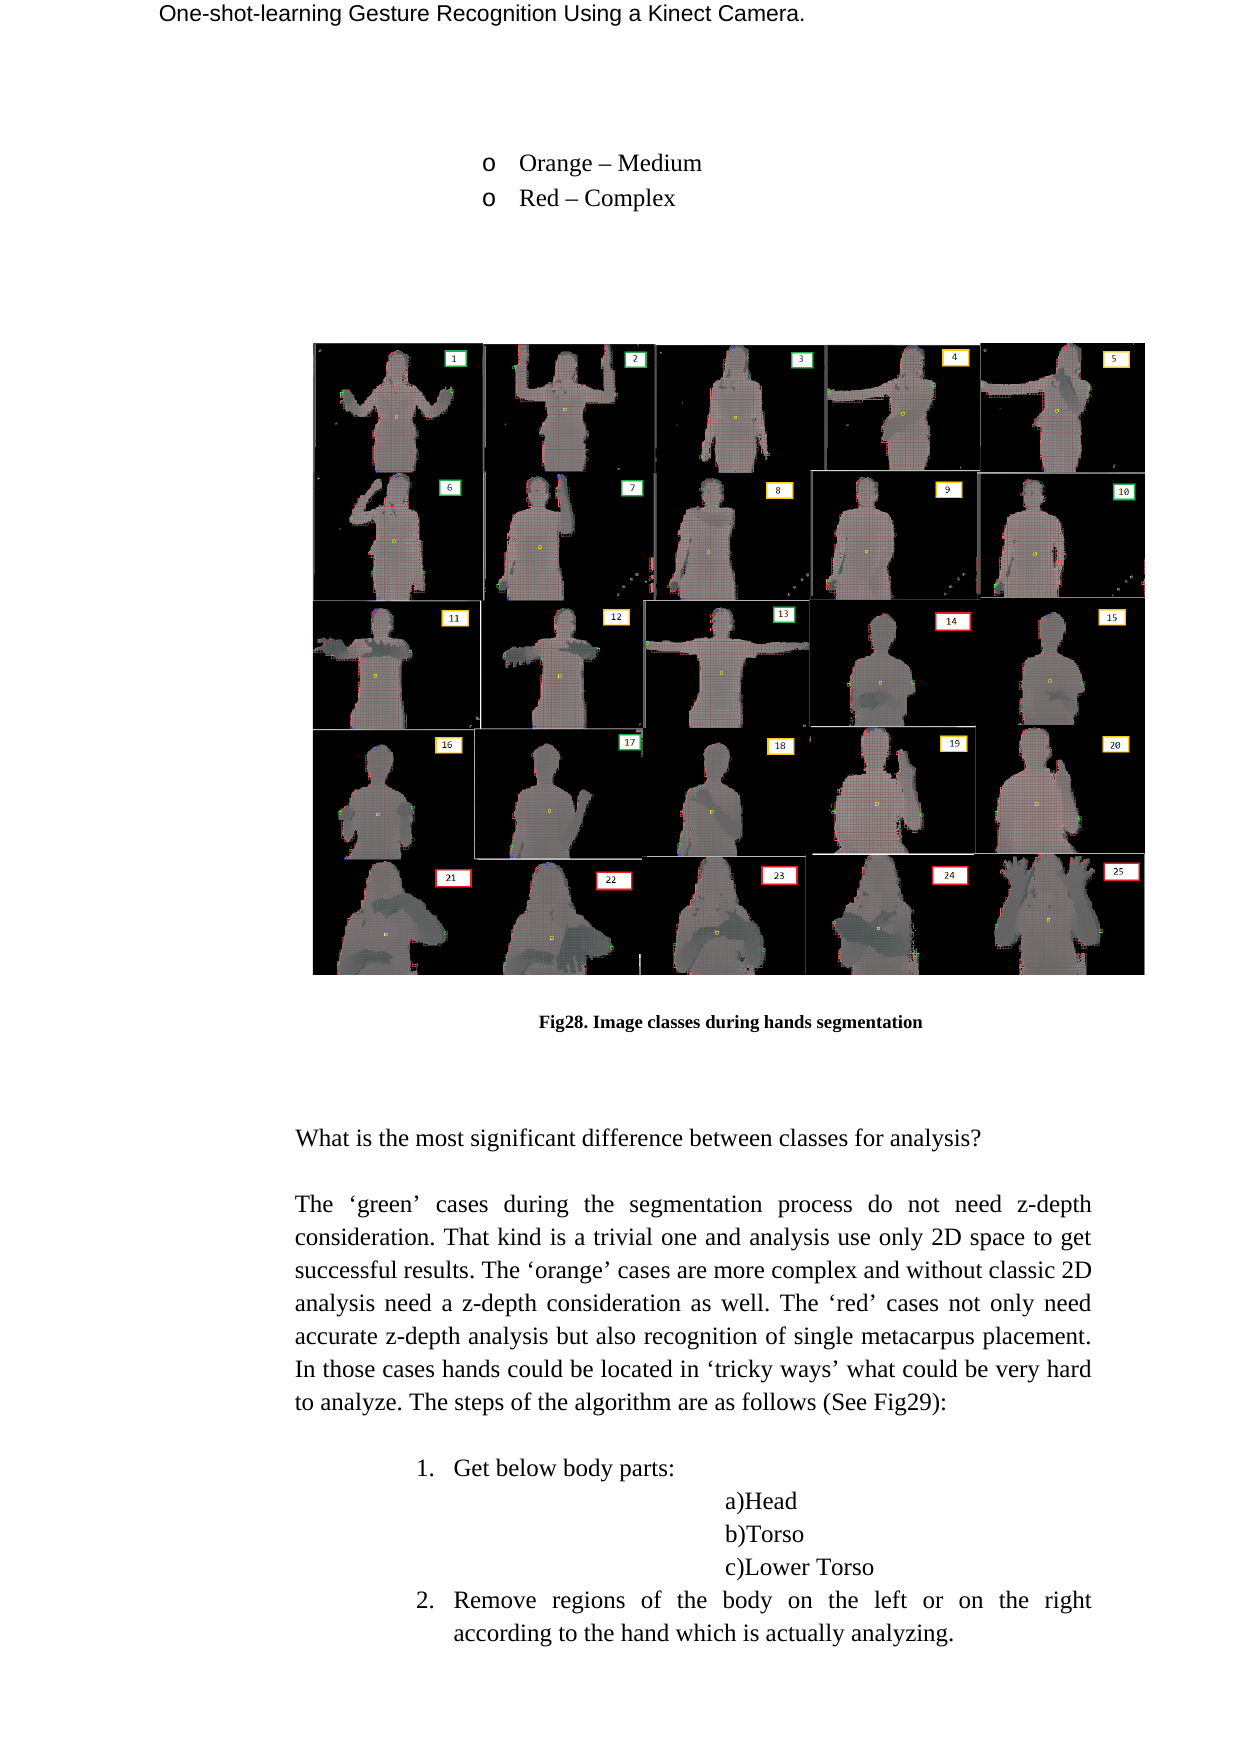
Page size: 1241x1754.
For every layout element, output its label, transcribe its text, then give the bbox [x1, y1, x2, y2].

list Head [725, 1486, 1093, 1514]
text What is the most significant difference between classes for analysis? [148, 1123, 1093, 1151]
list Red – Complex [481, 183, 1093, 214]
list Orange – Medium [481, 148, 1093, 178]
text The ‘green’ cases during the segmentation process do not need z-depth consideration. That kind is a trivial one and analysis use only 2D space to get successful results. The ‘orange’ cases are more complex and without classic 2D analysis need a z-depth consideration as well. The ‘red’ cases not only need accurate z-depth analysis but also recognition of single metacarpus placement. In those cases hands could be located in ‘tricky ways’ what could be very hard to analyze. The steps of the algorithm are as follows (See Fig29): [294, 1189, 1093, 1416]
list Lower Torso [725, 1552, 1093, 1581]
list Remove regions of the body on the left or on the right according to the hand which is actually analyzing. [416, 1585, 1093, 1647]
list Get below body parts: [416, 1453, 1093, 1482]
list Torso [725, 1519, 1093, 1548]
text Fig28. Image classes during hands segmentation [295, 1011, 1093, 1032]
